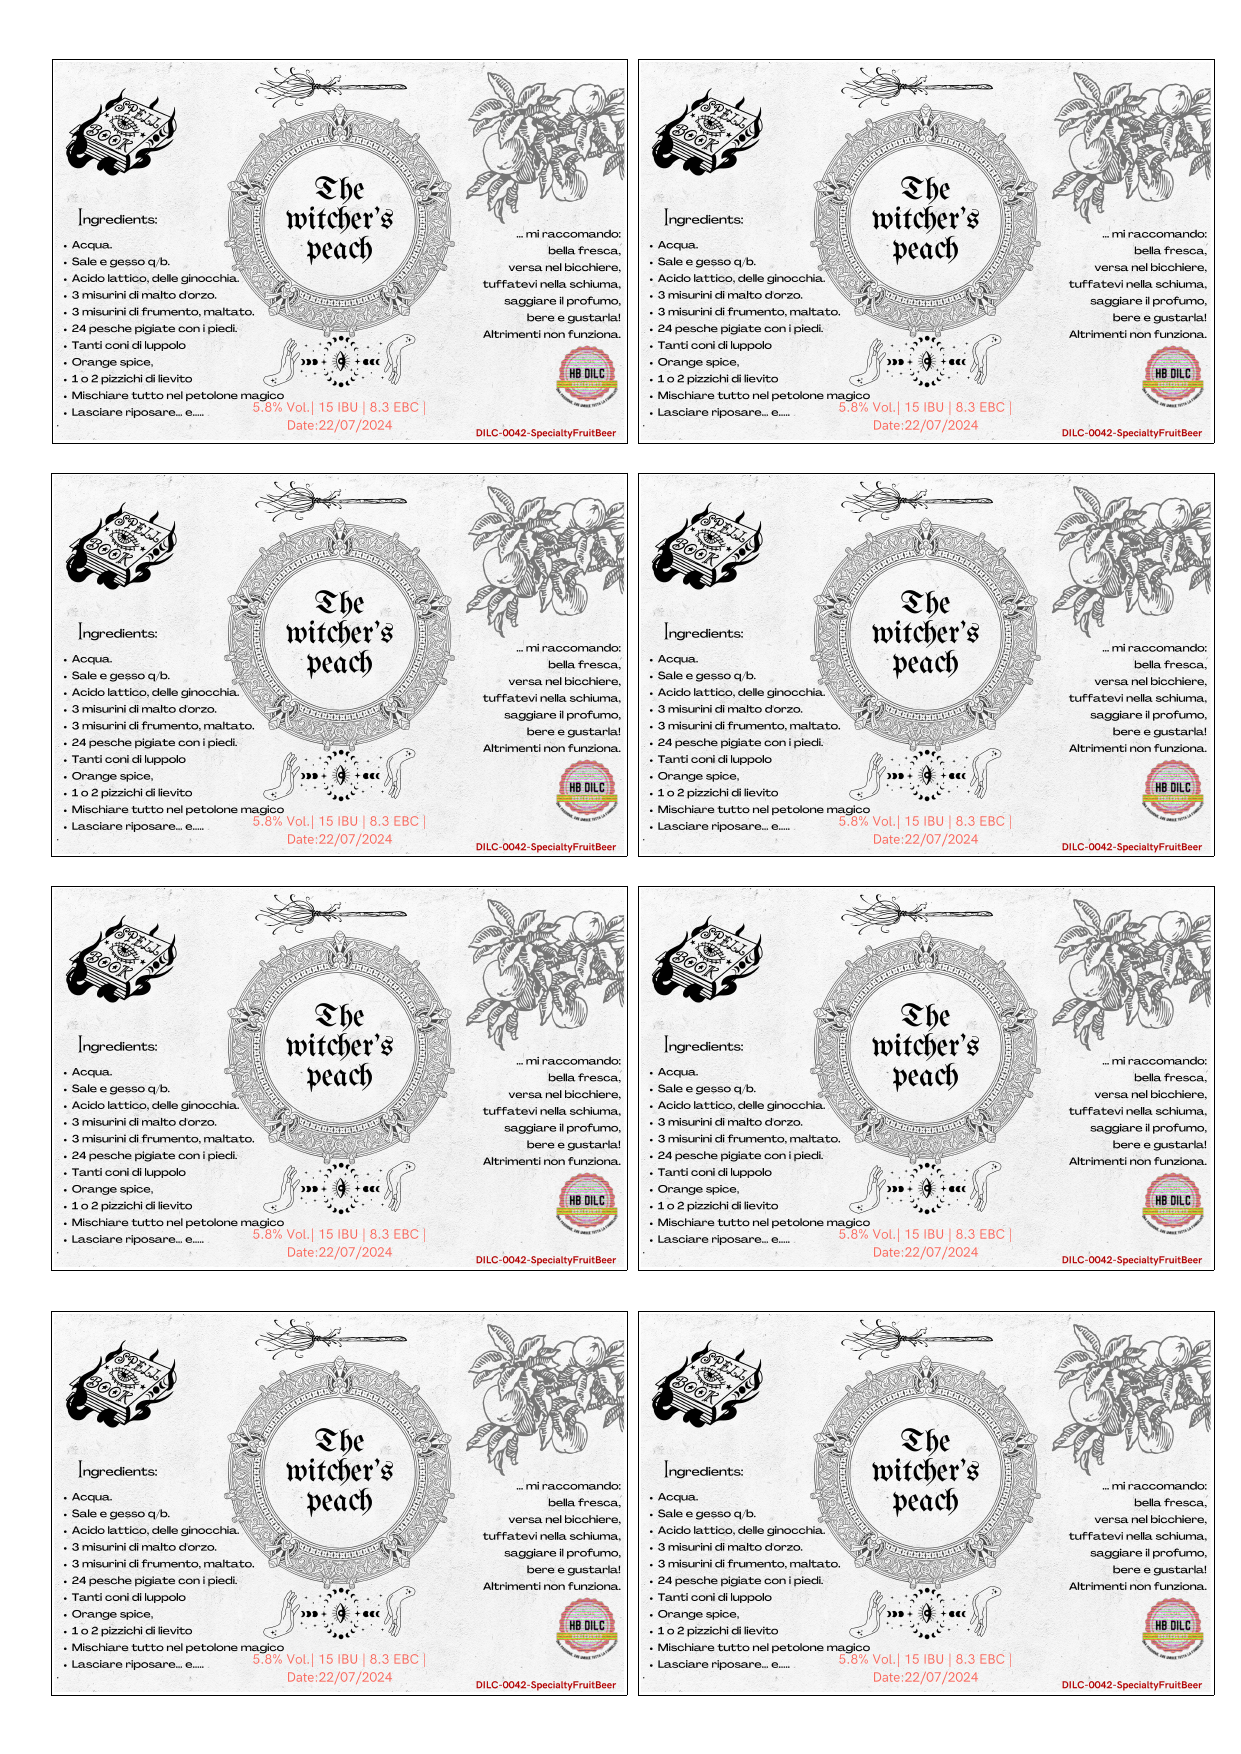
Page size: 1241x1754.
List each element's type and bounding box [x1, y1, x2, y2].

picture [640, 888, 1211, 1267]
picture [54, 475, 625, 854]
picture [54, 1314, 625, 1692]
picture [640, 62, 1211, 440]
picture [640, 475, 1211, 854]
picture [54, 62, 625, 440]
picture [640, 1314, 1211, 1692]
picture [54, 888, 625, 1267]
